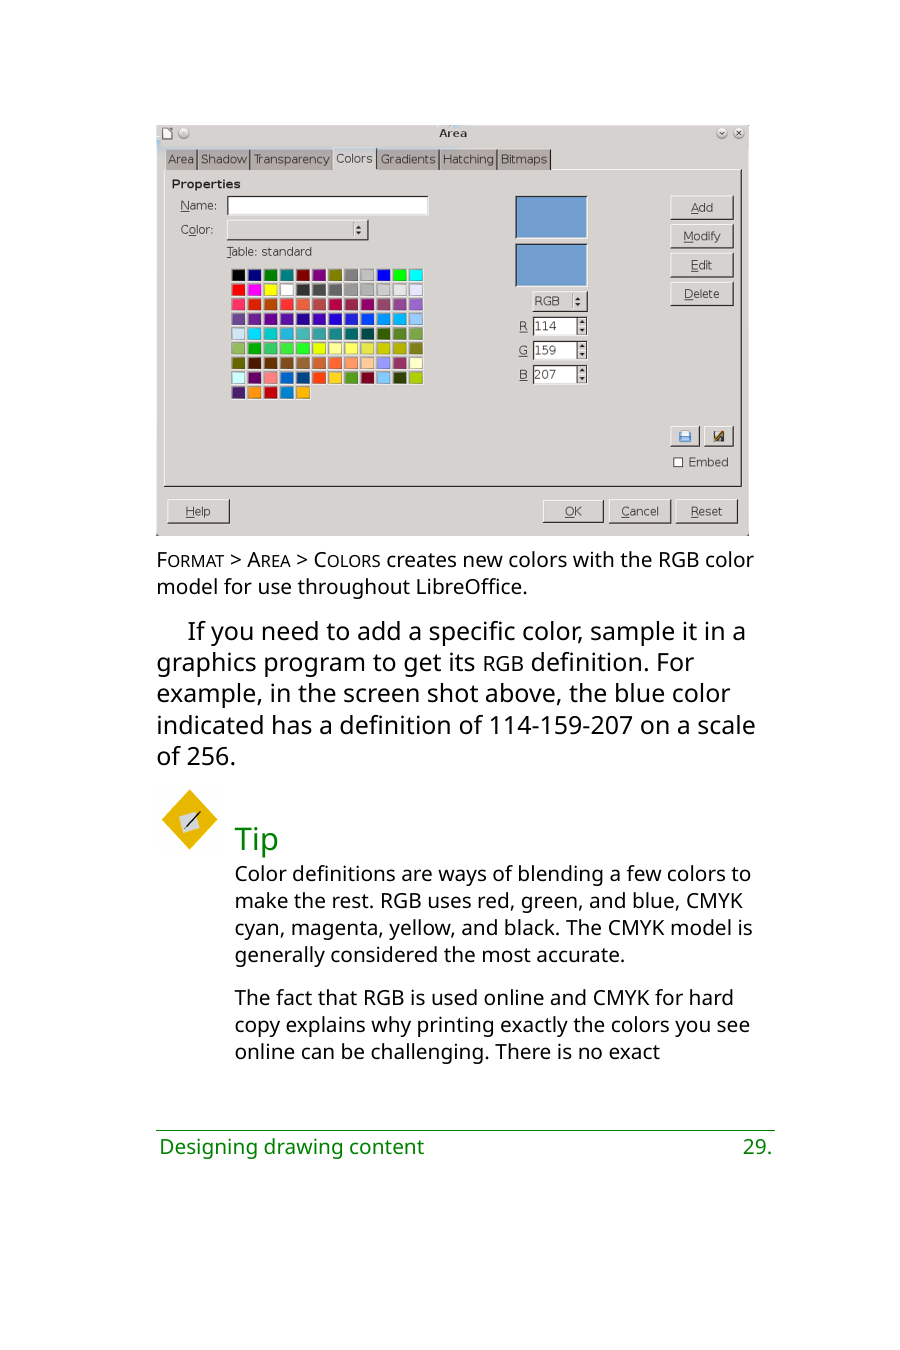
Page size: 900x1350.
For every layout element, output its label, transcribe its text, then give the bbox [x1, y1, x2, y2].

list Tip [156, 787, 775, 860]
picture [156, 125, 749, 536]
text If you need to add a specific color, sample it in a graphics program to get its RGB definition. For example, in the screen shot above, the blue color indicated has a definition of 114-159-207 on a scale of 256. [156, 615, 775, 772]
text The fact that RGB is used online and CMYK for hard copy explains why printing exactly the colors you see online can be challenging. There is no exact [234, 984, 775, 1065]
table_cell Format > Area > Colors creates new colors with the RGB color model for use throughout LibreOffice. [156, 538, 775, 600]
picture [157, 788, 220, 851]
table_header [156, 125, 775, 538]
text Color definitions are ways of blending a few colors to make the rest. RGB uses red, green, and blue, CMYK cyan, magenta, yellow, and black. The CMYK model is generally considered the most accurate. [234, 860, 775, 968]
